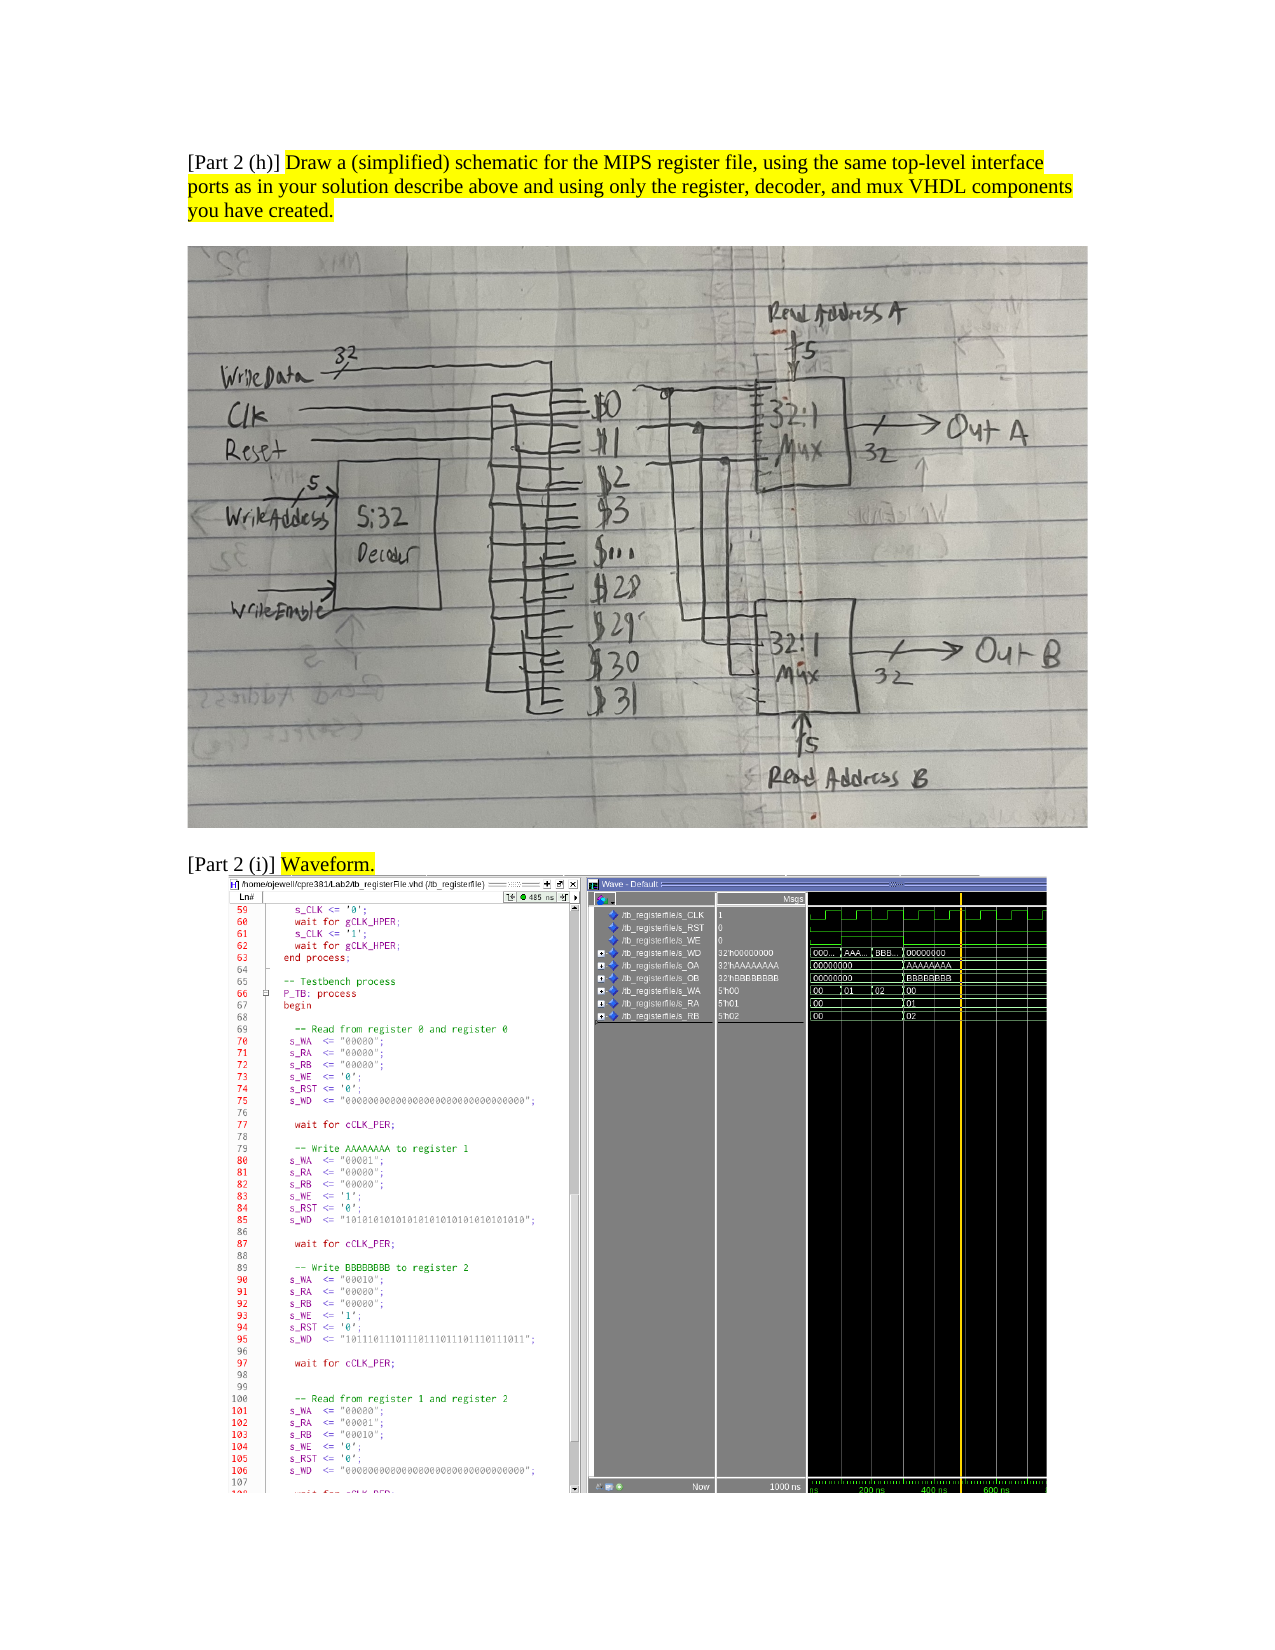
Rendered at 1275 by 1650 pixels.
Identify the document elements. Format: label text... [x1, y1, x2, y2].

picture [228, 875, 1047, 1493]
text [Part 2 (h)] Draw a (simplified) schematic for the MIPS register file, using the same top-level interface ports as in your solution describe above and using only the register, decoder, and mux VHDL components you have created. [187, 150, 1087, 222]
text [Part 2 (i)] Waveform. [187, 852, 1087, 876]
picture [187, 246, 1088, 828]
